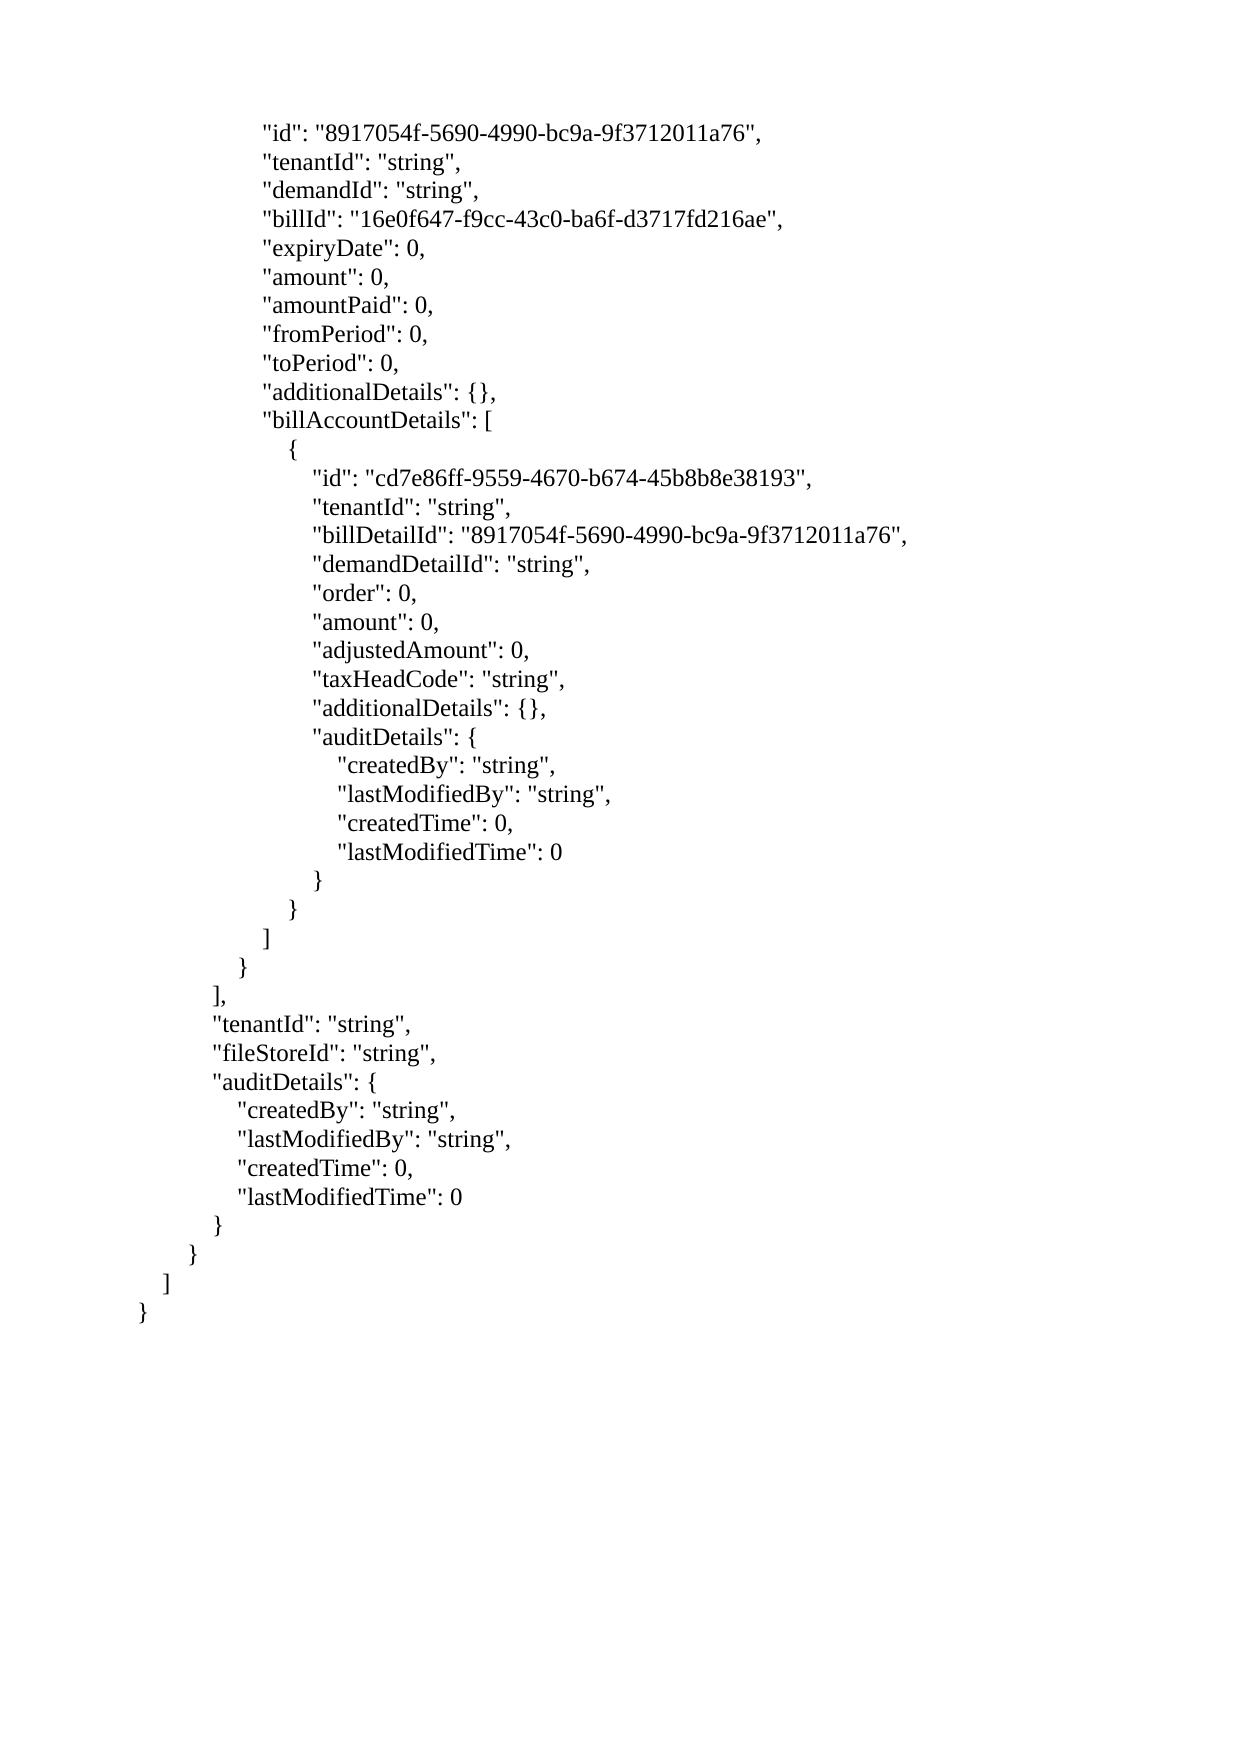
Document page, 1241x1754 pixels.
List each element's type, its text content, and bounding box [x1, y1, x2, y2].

text "createdTime": 0, [137, 1153, 1122, 1182]
text "order": 0, [137, 578, 1122, 607]
text } [137, 952, 1122, 981]
text "expiryDate": 0, [137, 233, 1122, 262]
text "lastModifiedTime": 0 [137, 837, 1122, 866]
text "billId": "16e0f647-f9cc-43c0-ba6f-d3717fd216ae", [137, 204, 1122, 233]
text { [137, 434, 1122, 463]
text "amount": 0, [137, 262, 1122, 291]
text "adjustedAmount": 0, [137, 636, 1122, 664]
text "fileStoreId": "string", [137, 1038, 1122, 1067]
text "toPeriod": 0, [137, 348, 1122, 377]
text "additionalDetails": {}, [137, 693, 1122, 722]
text ] [137, 923, 1122, 952]
text ] [137, 1268, 1122, 1297]
text } [137, 1297, 1122, 1326]
text "createdTime": 0, [137, 808, 1122, 837]
text } [137, 1239, 1122, 1268]
text "additionalDetails": {}, [137, 377, 1122, 406]
text } [137, 894, 1122, 923]
text "id": "cd7e86ff-9559-4670-b674-45b8b8e38193", [137, 463, 1122, 492]
text "tenantId": "string", [137, 492, 1122, 521]
text "tenantId": "string", [137, 1009, 1122, 1038]
text } [137, 1211, 1122, 1239]
text } [137, 866, 1122, 894]
text "billAccountDetails": [ [137, 406, 1122, 434]
text "demandDetailId": "string", [137, 549, 1122, 578]
text "taxHeadCode": "string", [137, 664, 1122, 693]
text "demandId": "string", [137, 176, 1122, 204]
text "lastModifiedBy": "string", [137, 1124, 1122, 1153]
text "id": "8917054f-5690-4990-bc9a-9f3712011a76", [137, 118, 1122, 147]
text "fromPeriod": 0, [137, 319, 1122, 348]
text "createdBy": "string", [137, 1096, 1122, 1124]
text "lastModifiedTime": 0 [137, 1182, 1122, 1211]
text "createdBy": "string", [137, 751, 1122, 779]
text "amountPaid": 0, [137, 291, 1122, 319]
text "tenantId": "string", [137, 147, 1122, 176]
text "auditDetails": { [137, 1067, 1122, 1096]
text "auditDetails": { [137, 722, 1122, 751]
text "billDetailId": "8917054f-5690-4990-bc9a-9f3712011a76", [137, 521, 1122, 549]
text ], [137, 981, 1122, 1009]
text "lastModifiedBy": "string", [137, 779, 1122, 808]
text "amount": 0, [137, 607, 1122, 636]
